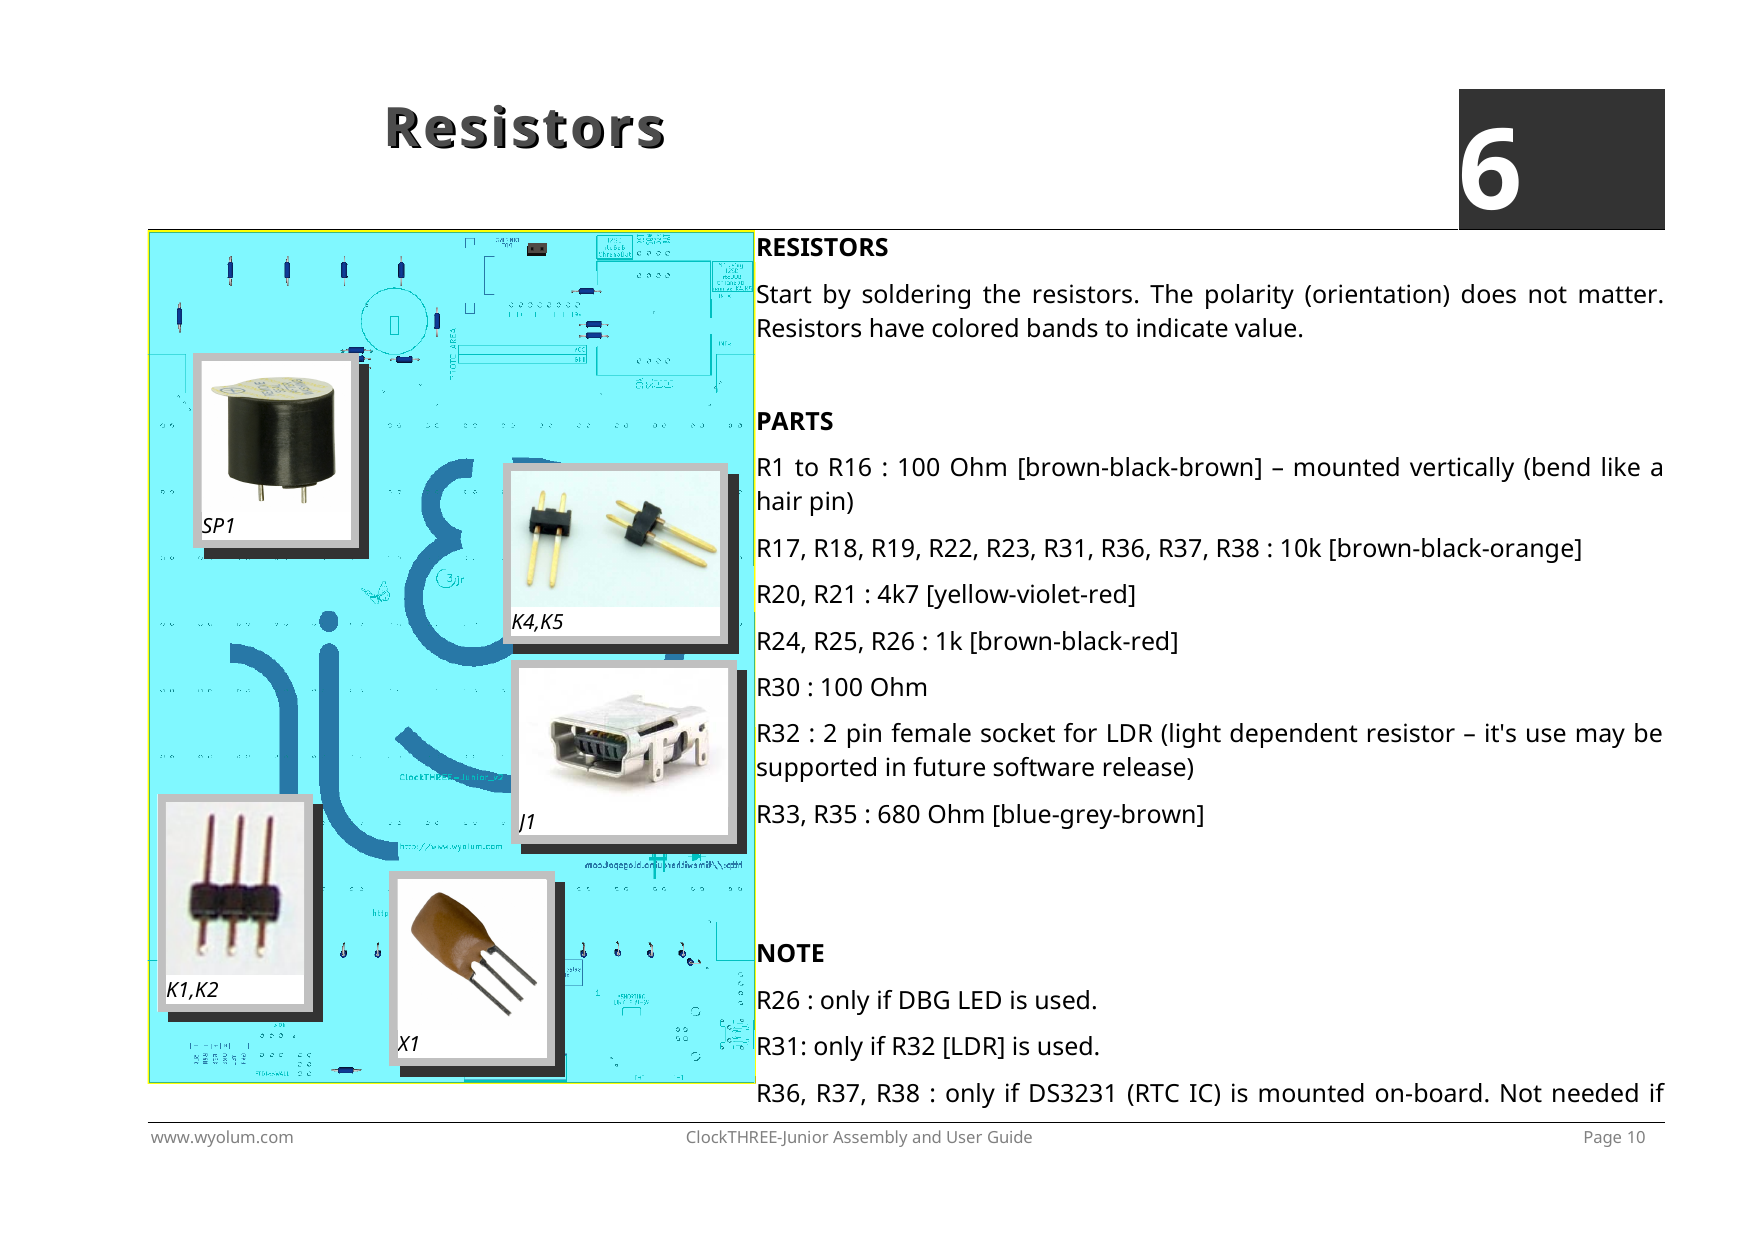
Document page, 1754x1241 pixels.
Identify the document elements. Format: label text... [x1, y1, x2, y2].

table_header [148, 1084, 756, 1109]
table_header RESISTORS Start by soldering the resistors. The polarity (orientation) does not matter. Resistors have colored bands to indicate value. PARTS R1 to R16 : 100 Ohm [brown-black-brown] – mounted vertically (bend like a hair pin) R17, R18, R19, R22, R23, R31, R36, R37, R38 : 10k [brown-black-orange] R20, R21 : 4k7 [yellow-violet-red] R24, R25, R26 : 1k [brown-black-red] R30 : 100 Ohm R32 : 2 pin female socket for LDR (light dependent resistor – it's use may be supported in future software release) R33, R35 : 680 Ohm [blue-grey-brown] NOTE R26 : only if DBG LED is used. R31: only if R32 [LDR] is used. R36, R37, R38 : only if DS3231 (RTC IC) is mounted on-board. Not needed if [756, 230, 1665, 1109]
table_header Resistors [354, 89, 1458, 183]
table_header 6 [1459, 89, 1665, 229]
table_header [148, 89, 354, 183]
text SP1 [202, 512, 350, 540]
text X1 [398, 1030, 546, 1058]
table_cell [354, 183, 1458, 229]
text K4,K5 [511, 607, 720, 635]
table_cell [148, 183, 354, 229]
picture [147, 230, 756, 1084]
text K1,K2 [166, 975, 304, 1003]
text J1 [519, 807, 728, 835]
